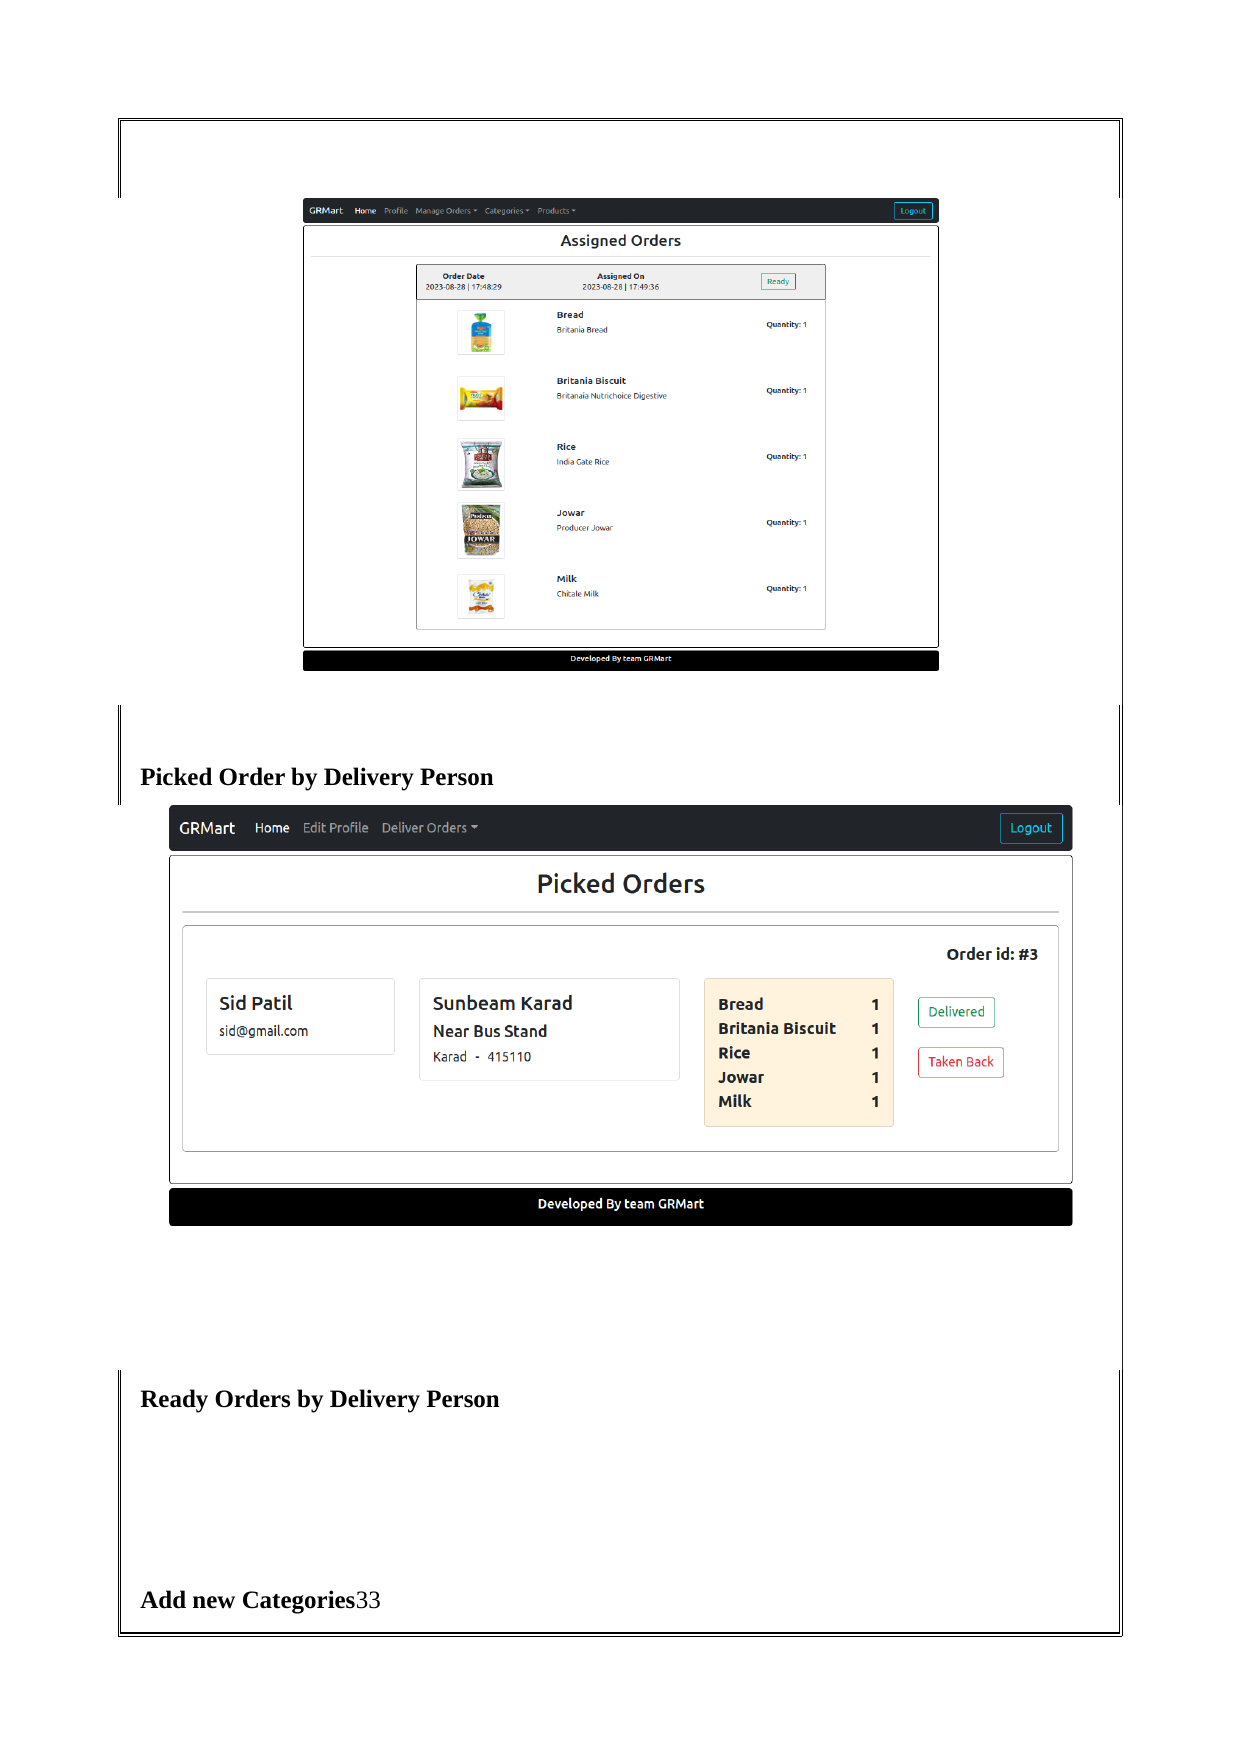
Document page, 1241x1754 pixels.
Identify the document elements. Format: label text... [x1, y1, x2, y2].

picture [118, 198, 1123, 705]
text Picked Order by Delivery Person [140, 762, 1100, 791]
picture [118, 805, 1123, 1370]
text Ready Orders by Delivery Person [140, 1370, 1100, 1413]
